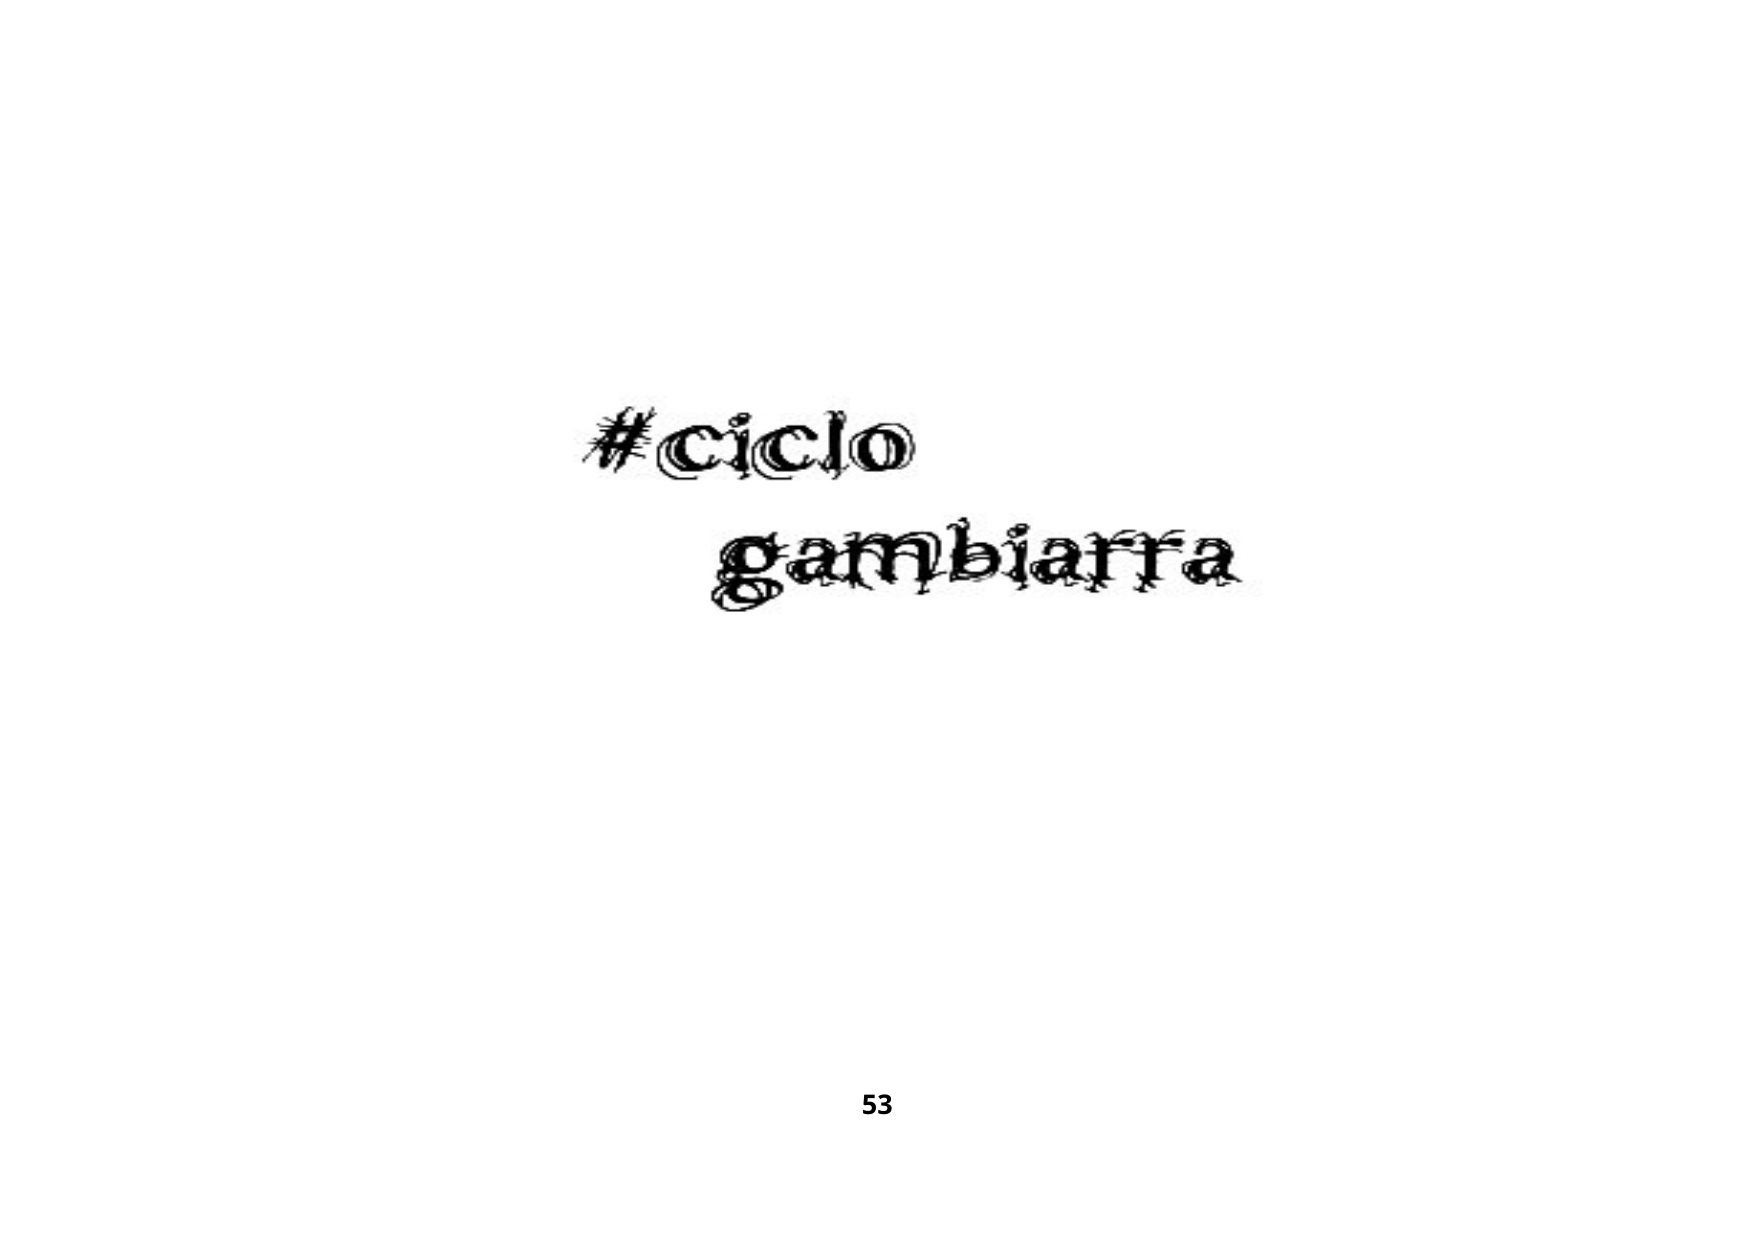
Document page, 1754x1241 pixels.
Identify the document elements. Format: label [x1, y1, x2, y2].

picture [460, 313, 1401, 750]
